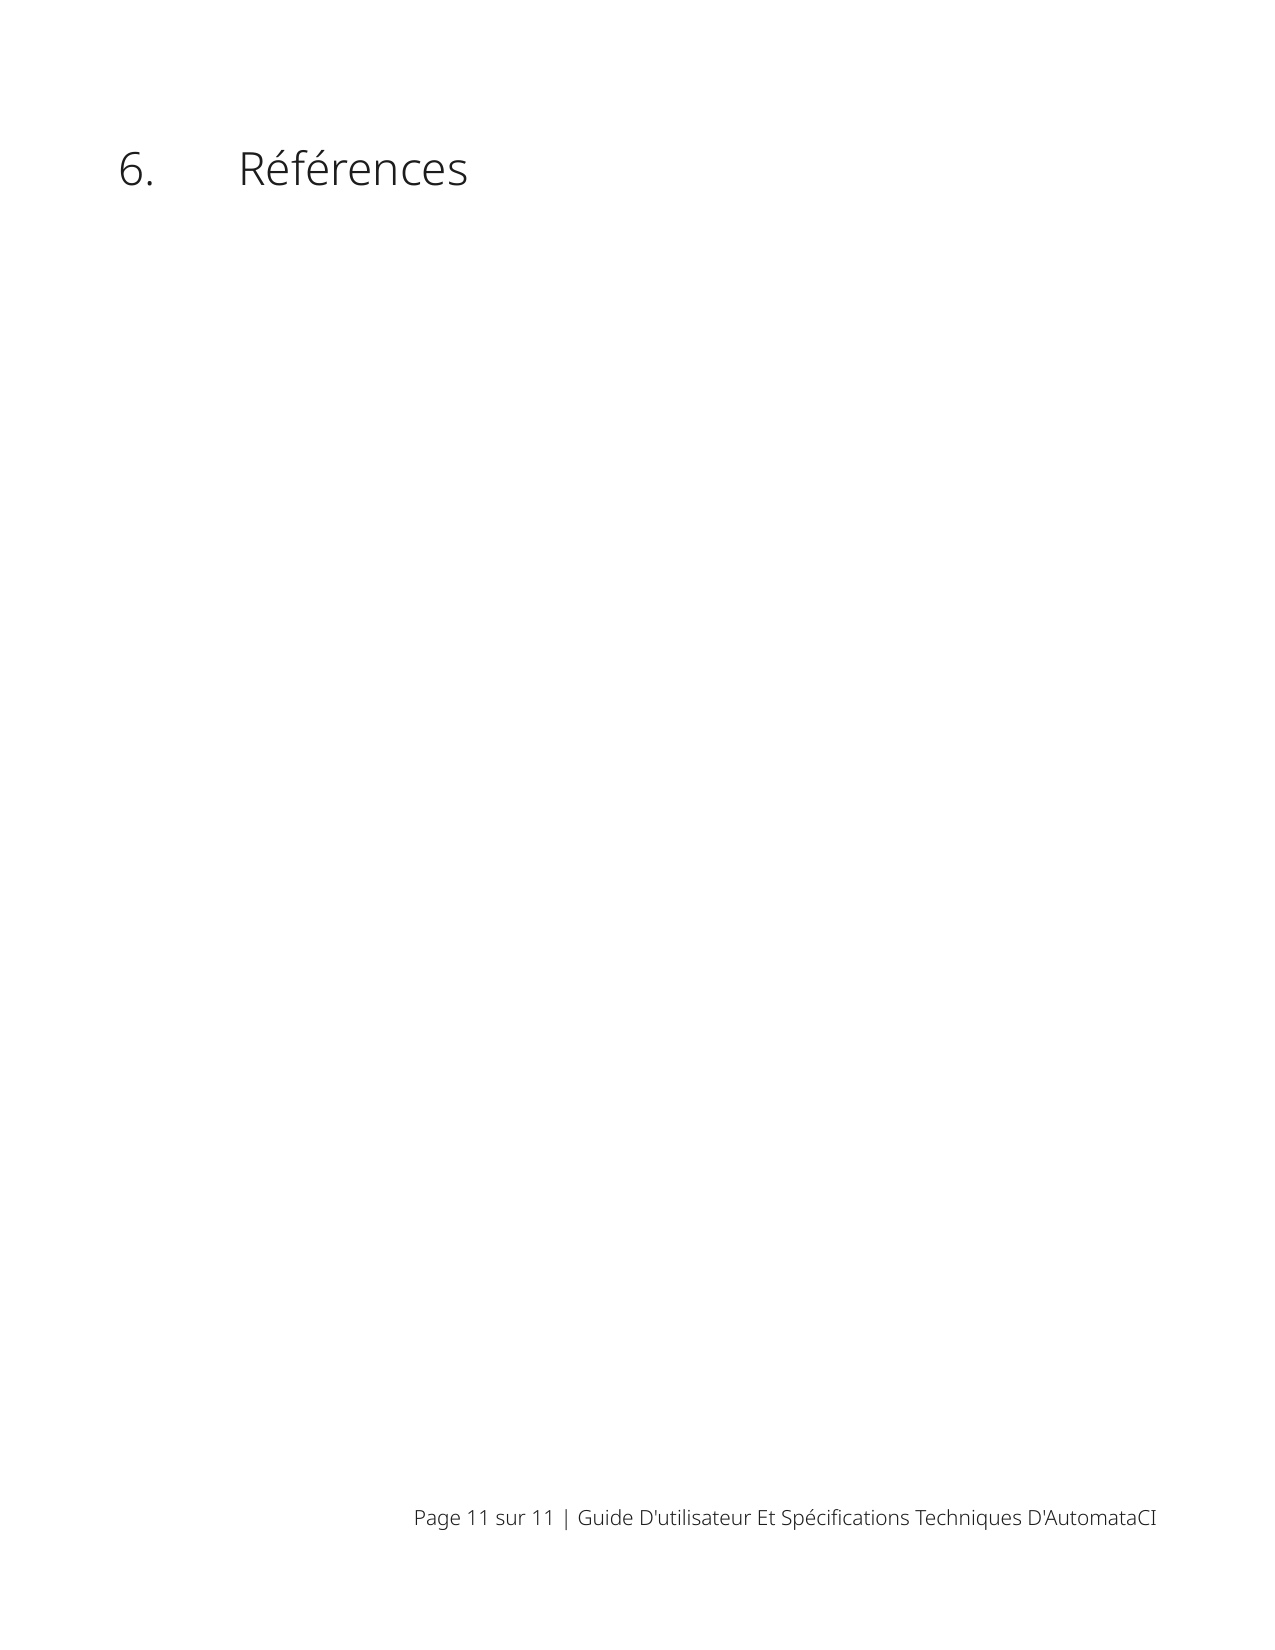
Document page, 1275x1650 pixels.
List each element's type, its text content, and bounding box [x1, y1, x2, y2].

subtitle Références [118, 136, 1157, 198]
